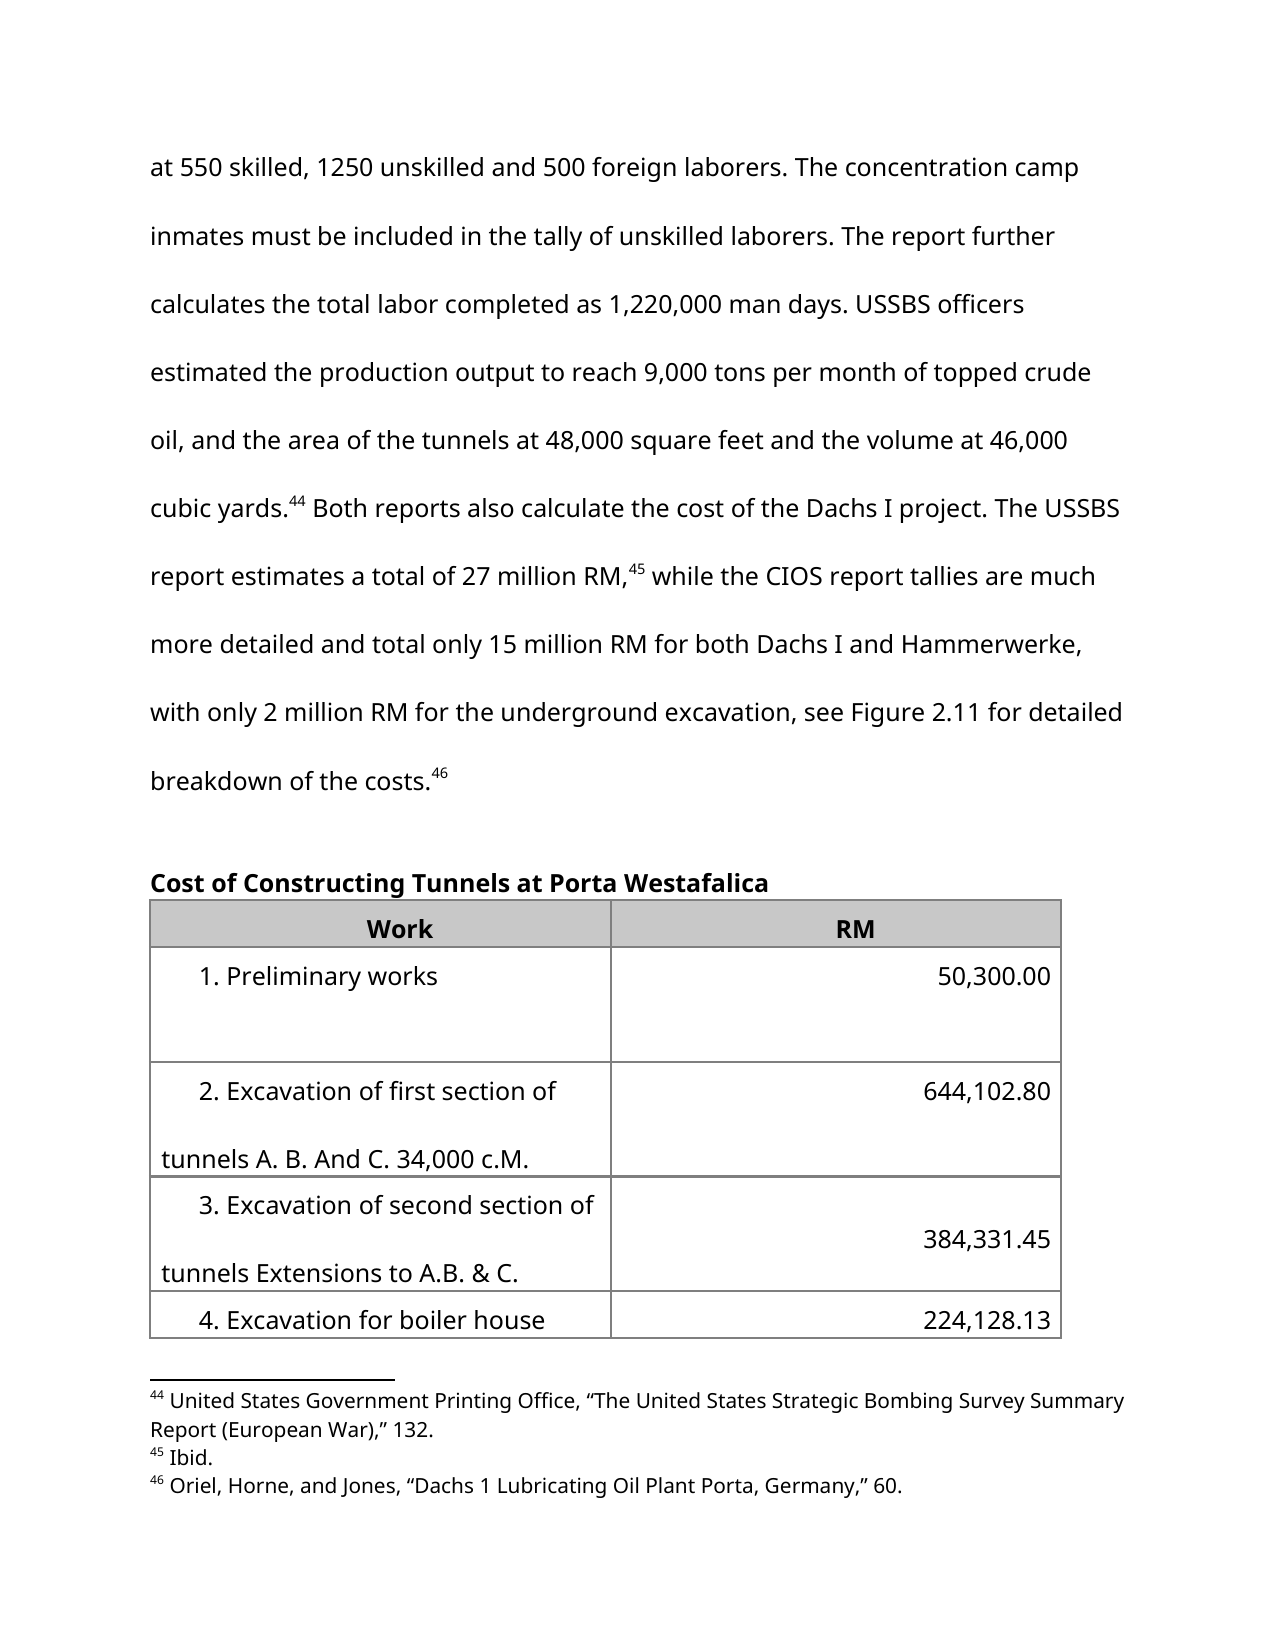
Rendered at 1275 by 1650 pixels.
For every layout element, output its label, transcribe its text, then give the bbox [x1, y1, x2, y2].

table_cell 644,102.80 [612, 1063, 1060, 1175]
text at 550 skilled, 1250 unskilled and 500 foreign laborers. The concentration camp inmates must be included in the tally of unskilled laborers. The report further calculates the total labor completed as 1,220,000 man days. USSBS officers estimated the production output to reach 9,000 tons per month of topped crude oil, and the area of the tunnels at 48,000 square feet and the volume at 46,000 cubic yards. Both reports also calculate the cost of the Dachs I project. The USSBS report estimates a total of 27 million RM, while the CIOS report tallies are much more detailed and total only 15 million RM for both Dachs I and Hammerwerke, with only 2 million RM for the underground excavation, see Figure 2.11 for detailed breakdown of the costs. [150, 150, 1125, 797]
table_cell 2. Excavation of first section of tunnels A. B. And C. 34,000 c.M. [151, 1063, 610, 1175]
text Cost of Constructing Tunnels at Porta Westafalica [150, 865, 1125, 899]
table_cell 224,128.13 [612, 1292, 1060, 1337]
table_header RM [612, 901, 1060, 946]
table_cell 3. Excavation of second section of tunnels Extensions to A.B. & C. [151, 1178, 610, 1290]
text United States Government Printing Office, “The United States Strategic Bombing Survey Summary Report (European War),” 132. [150, 1386, 1125, 1443]
text Ibid. [150, 1443, 1125, 1472]
table_cell 50,300.00 [612, 948, 1060, 1061]
table_header Work [151, 901, 610, 946]
table_cell 384,331.45 [612, 1178, 1060, 1290]
table_cell 1. Preliminary works [151, 948, 610, 1061]
text Oriel, Horne, and Jones, “Dachs 1 Lubricating Oil Plant Porta, Germany,” 60. [150, 1472, 1125, 1500]
table_cell 4. Excavation for boiler house [151, 1292, 610, 1337]
